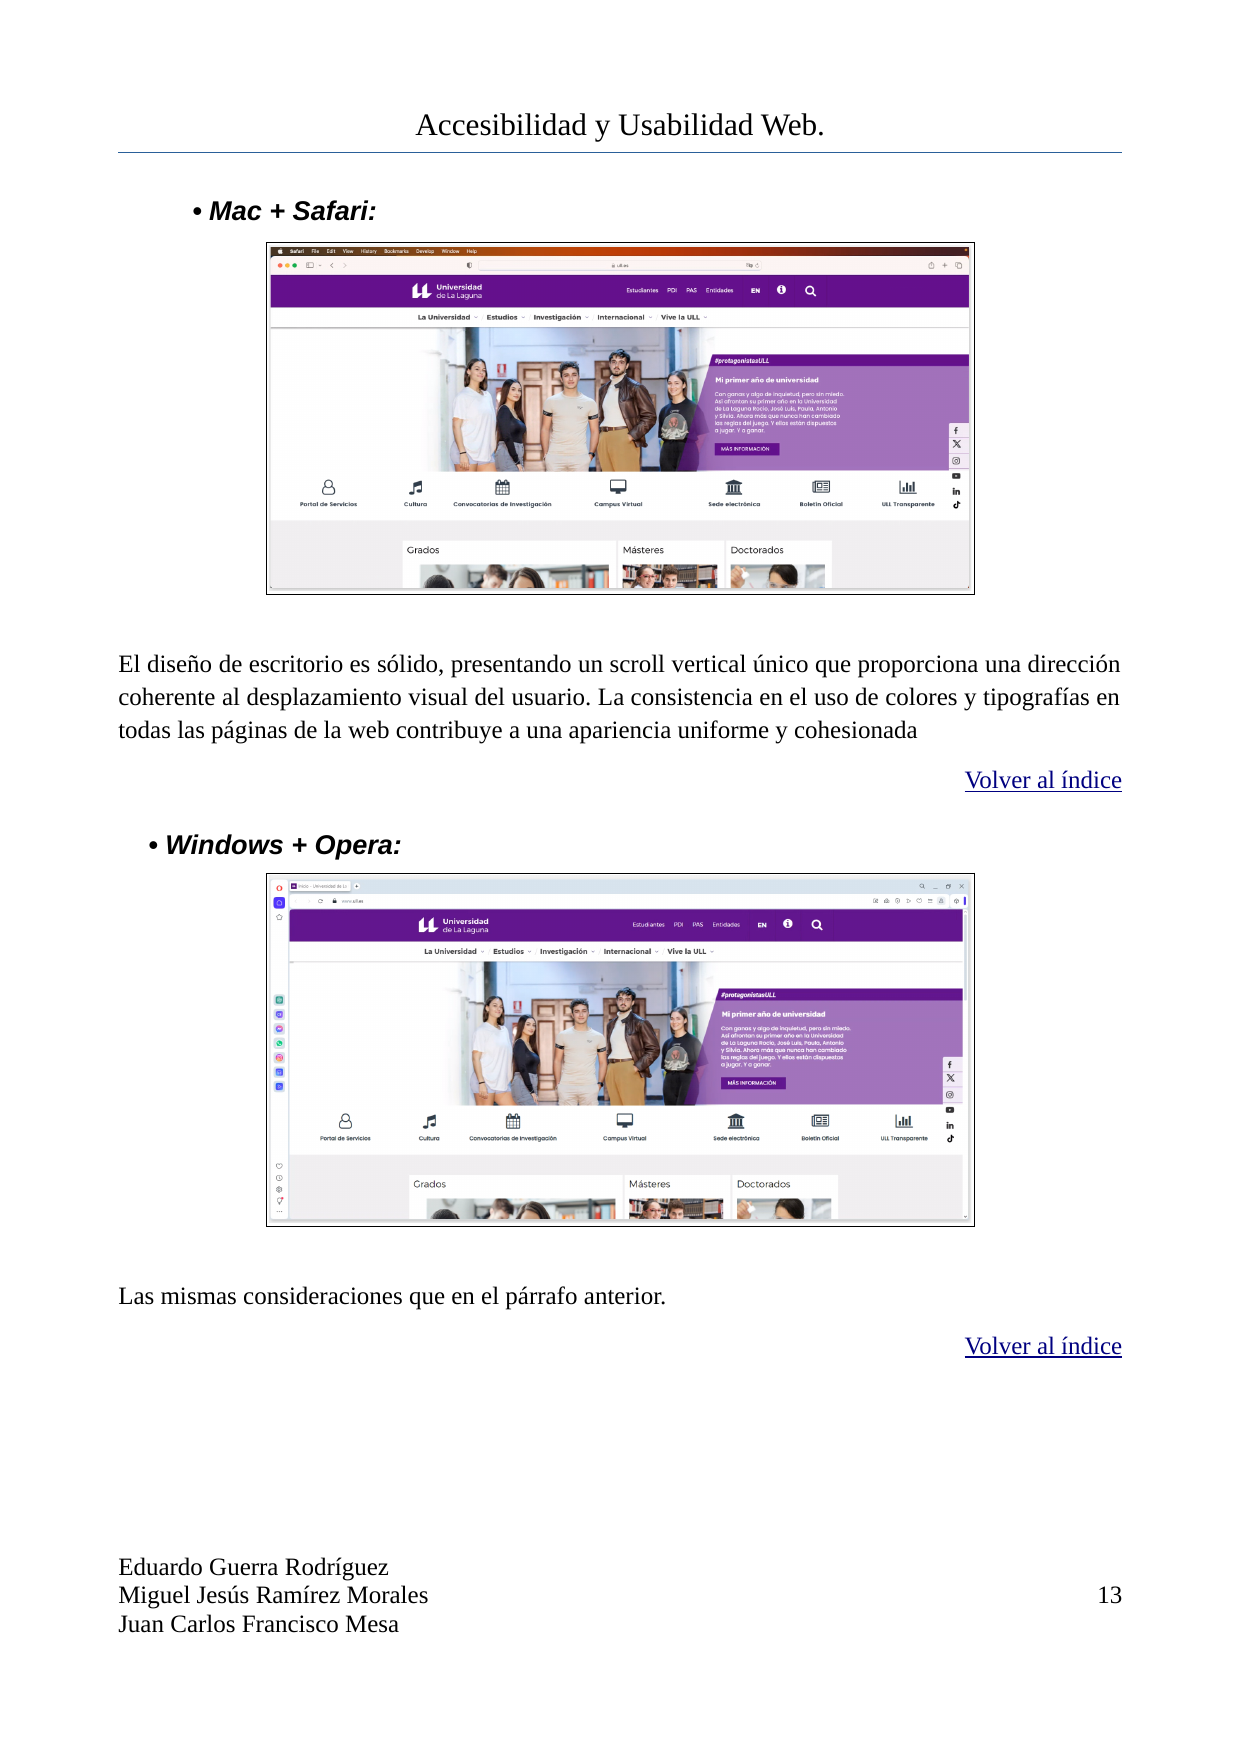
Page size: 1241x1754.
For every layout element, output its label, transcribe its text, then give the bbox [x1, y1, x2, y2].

text El diseño de escritorio es sólido, presentando un scroll vertical único que proporciona una dirección coherente al desplazamiento visual del usuario. La consistencia en el uso de colores y tipografías en todas las páginas de la web contribuye a una apariencia uniforme y cohesionada [118, 649, 1122, 744]
text Volver al índice [118, 1331, 1122, 1360]
text Las mismas consideraciones que en el párrafo anterior. [118, 1281, 1122, 1309]
text Volver al índice [118, 766, 1122, 794]
picture [268, 245, 972, 591]
subtitle • Windows + Opera: [118, 829, 1122, 860]
subtitle • Mac + Safari: [118, 195, 1122, 227]
picture [268, 875, 972, 1223]
